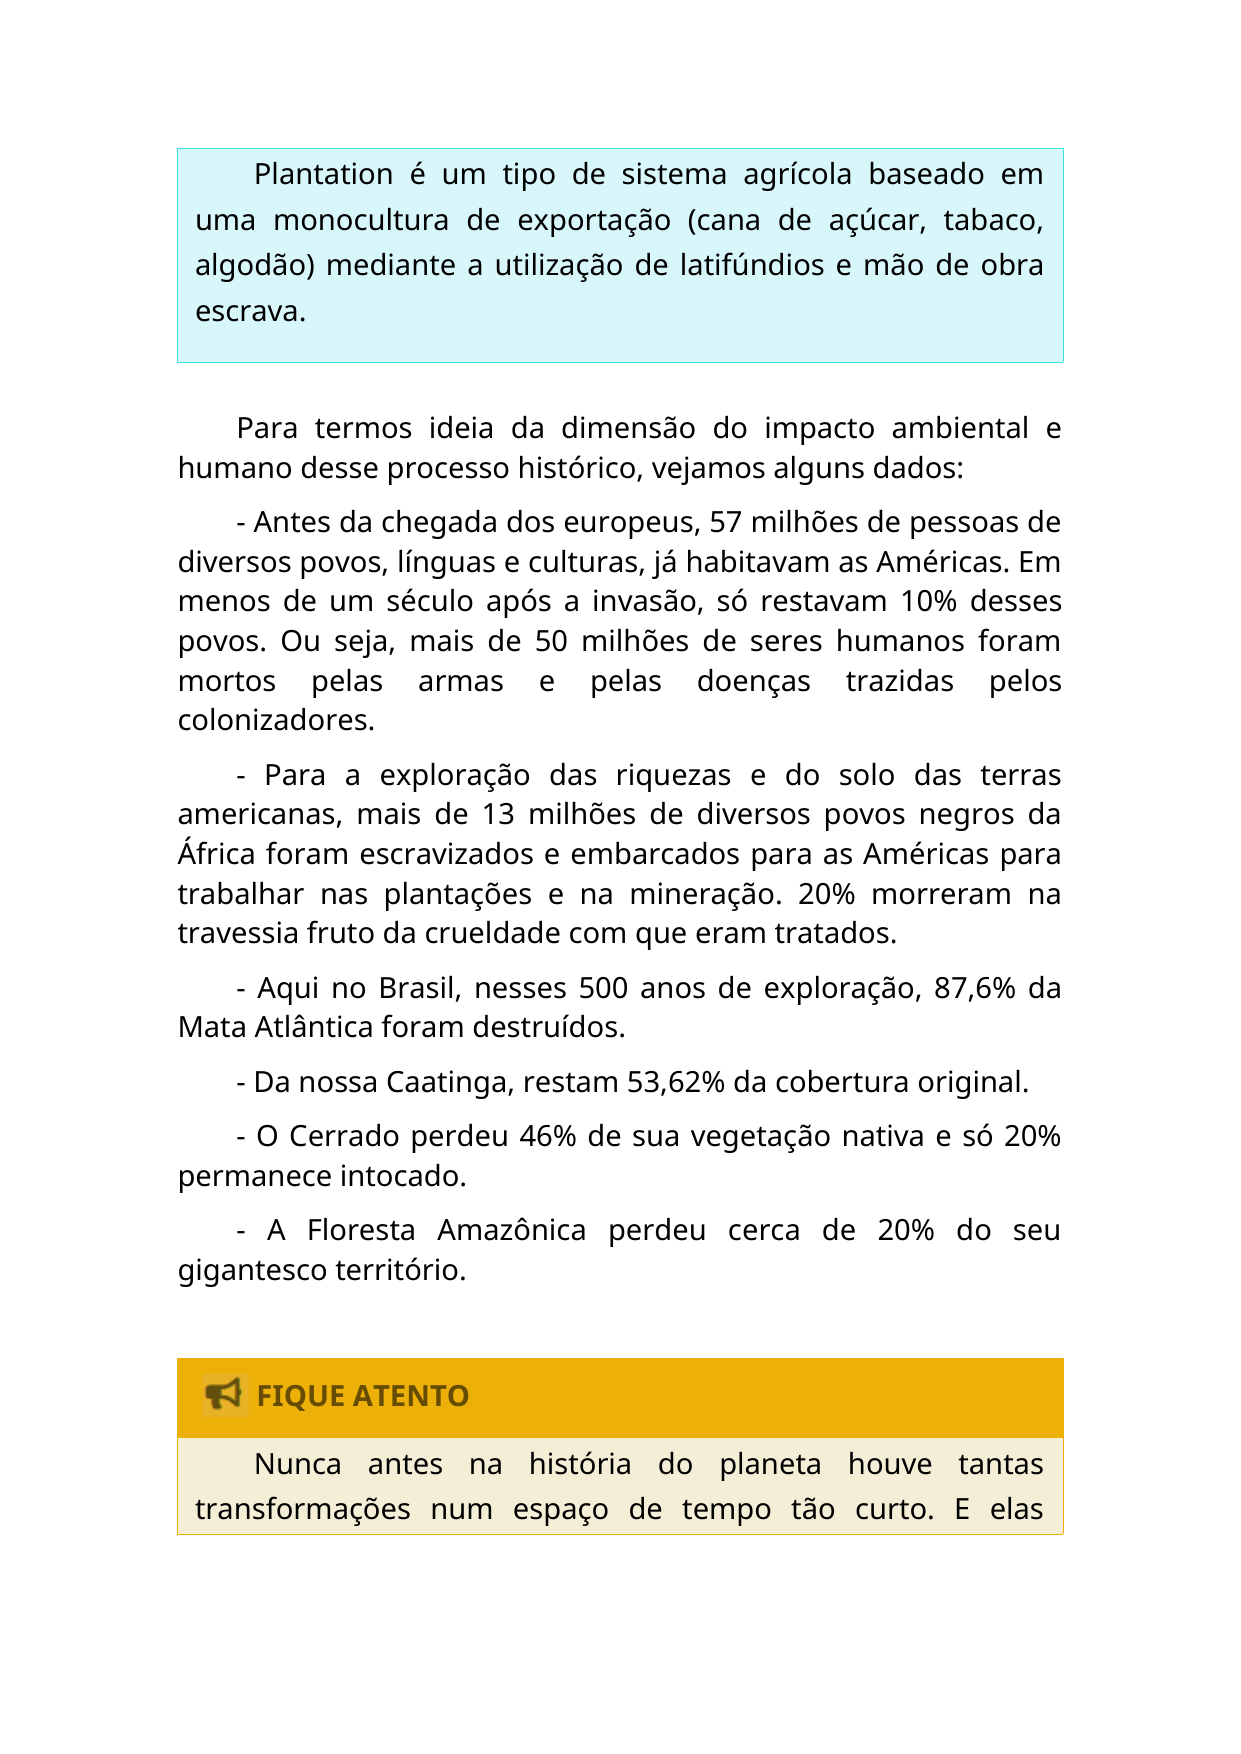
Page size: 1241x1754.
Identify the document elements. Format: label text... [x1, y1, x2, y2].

picture [202, 1374, 249, 1417]
table_cell Nunca antes na história do planeta houve tantas transformações num espaço de tempo tão curto. E elas [178, 1438, 1063, 1534]
text - A Floresta Amazônica perdeu cerca de 20% do seu gigantesco território. [177, 1209, 1063, 1288]
text Para termos ideia da dimensão do impacto ambiental e humano desse processo histórico, vejamos alguns dados: [177, 407, 1063, 487]
text - O Cerrado perdeu 46% de sua vegetação nativa e só 20% permanece intocado. [177, 1115, 1063, 1194]
text - Aqui no Brasil, nesses 500 anos de exploração, 87,6% da Mata Atlântica foram destruídos. [177, 967, 1063, 1046]
text - Para a exploração das riquezas e do solo das terras americanas, mais de 13 milhões de diversos povos negros da África foram escravizados e embarcados para as Américas para trabalhar nas plantações e na mineração. 20% morreram na travessia fruto da crueldade com que eram tratados. [177, 754, 1063, 952]
table_cell Plantation é um tipo de sistema agrícola baseado em uma monocultura de exportação (cana de açúcar, tabaco, algodão) mediante a utilização de latifúndios e mão de obra escrava. [178, 149, 1063, 362]
table_header FIQUE ATENTO [178, 1359, 1063, 1437]
text - Antes da chegada dos europeus, 57 milhões de pessoas de diversos povos, línguas e culturas, já habitavam as Américas. Em menos de um século após a invasão, só restavam 10% desses povos. Ou seja, mais de 50 milhões de seres humanos foram mortos pelas armas e pelas doenças trazidas pelos colonizadores. [177, 501, 1063, 739]
text - Da nossa Caatinga, restam 53,62% da cobertura original. [177, 1061, 1063, 1101]
